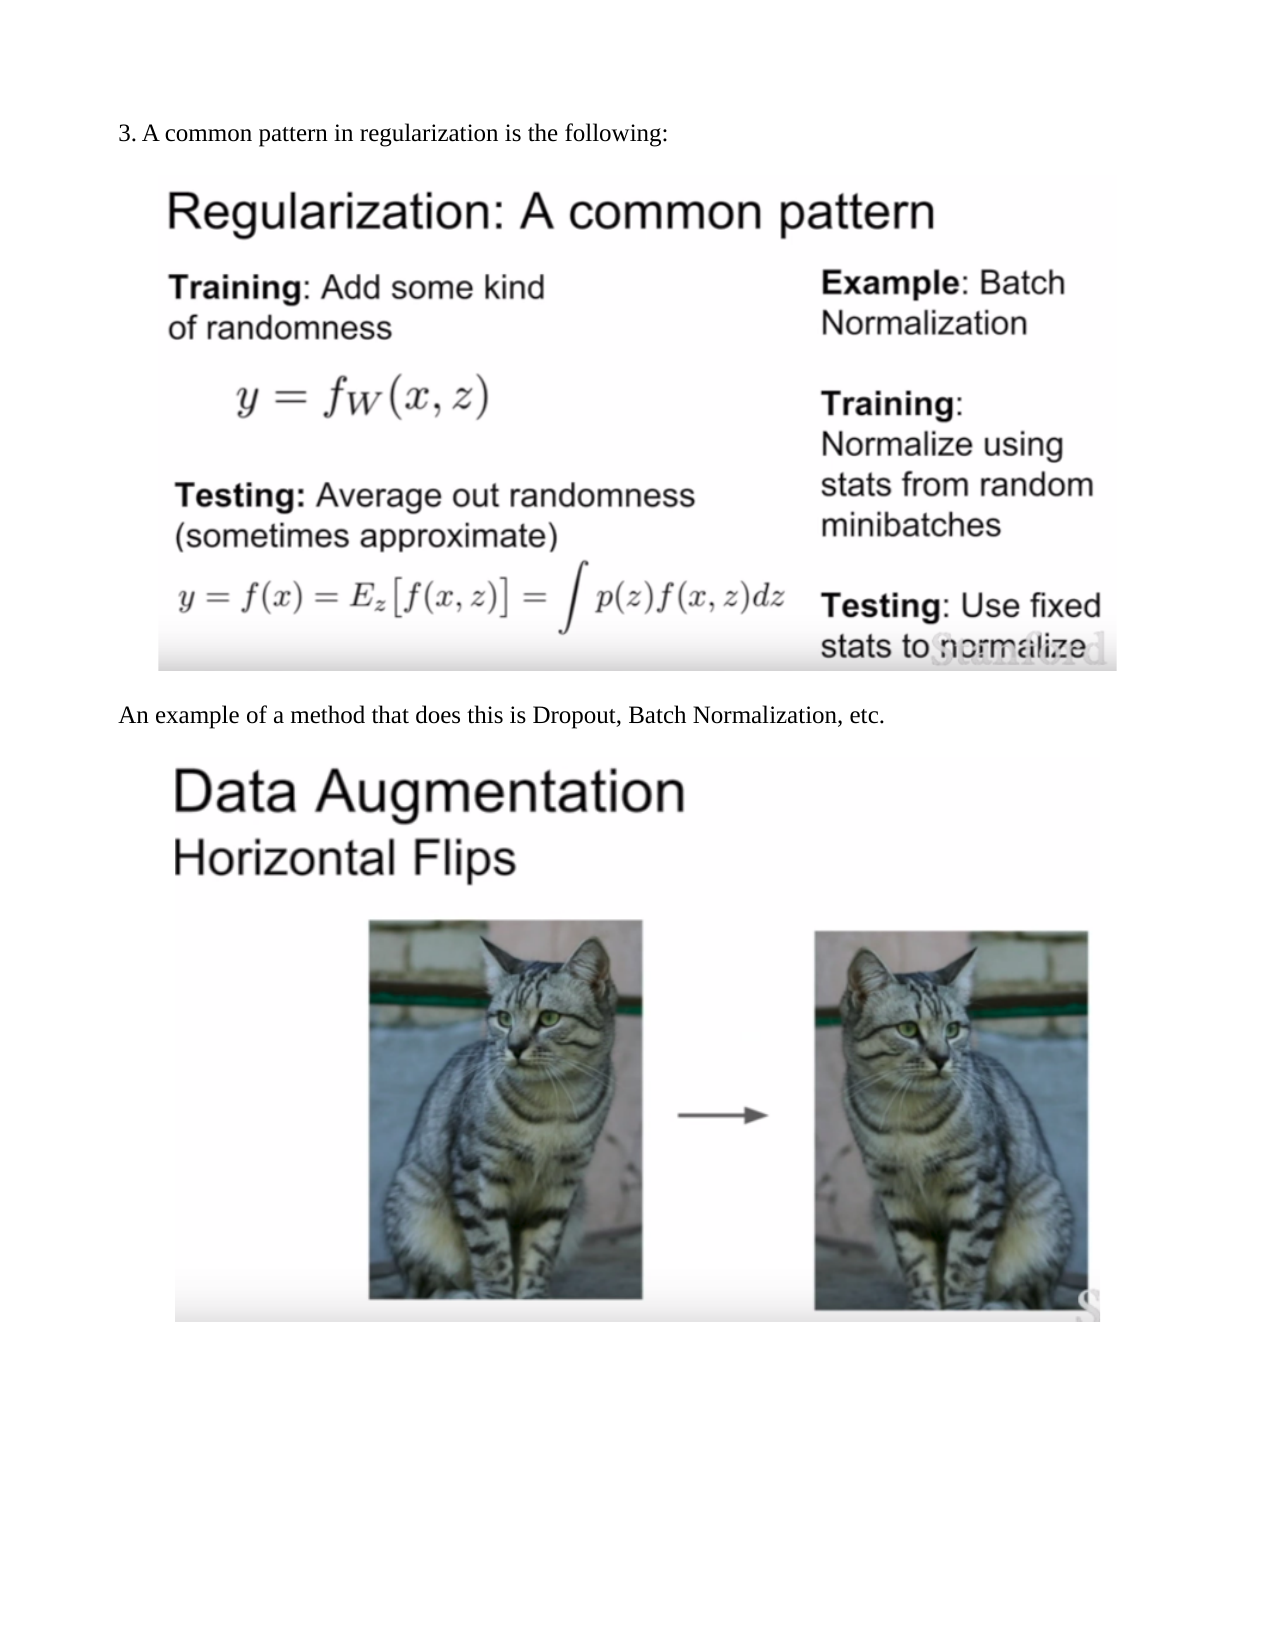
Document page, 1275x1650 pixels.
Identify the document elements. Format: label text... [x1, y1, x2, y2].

picture [175, 757, 1100, 1322]
text 3. A common pattern in regularization is the following: [118, 118, 1157, 147]
text An example of a method that does this is Dropout, Batch Normalization, etc. [118, 700, 1157, 728]
picture [158, 175, 1117, 671]
